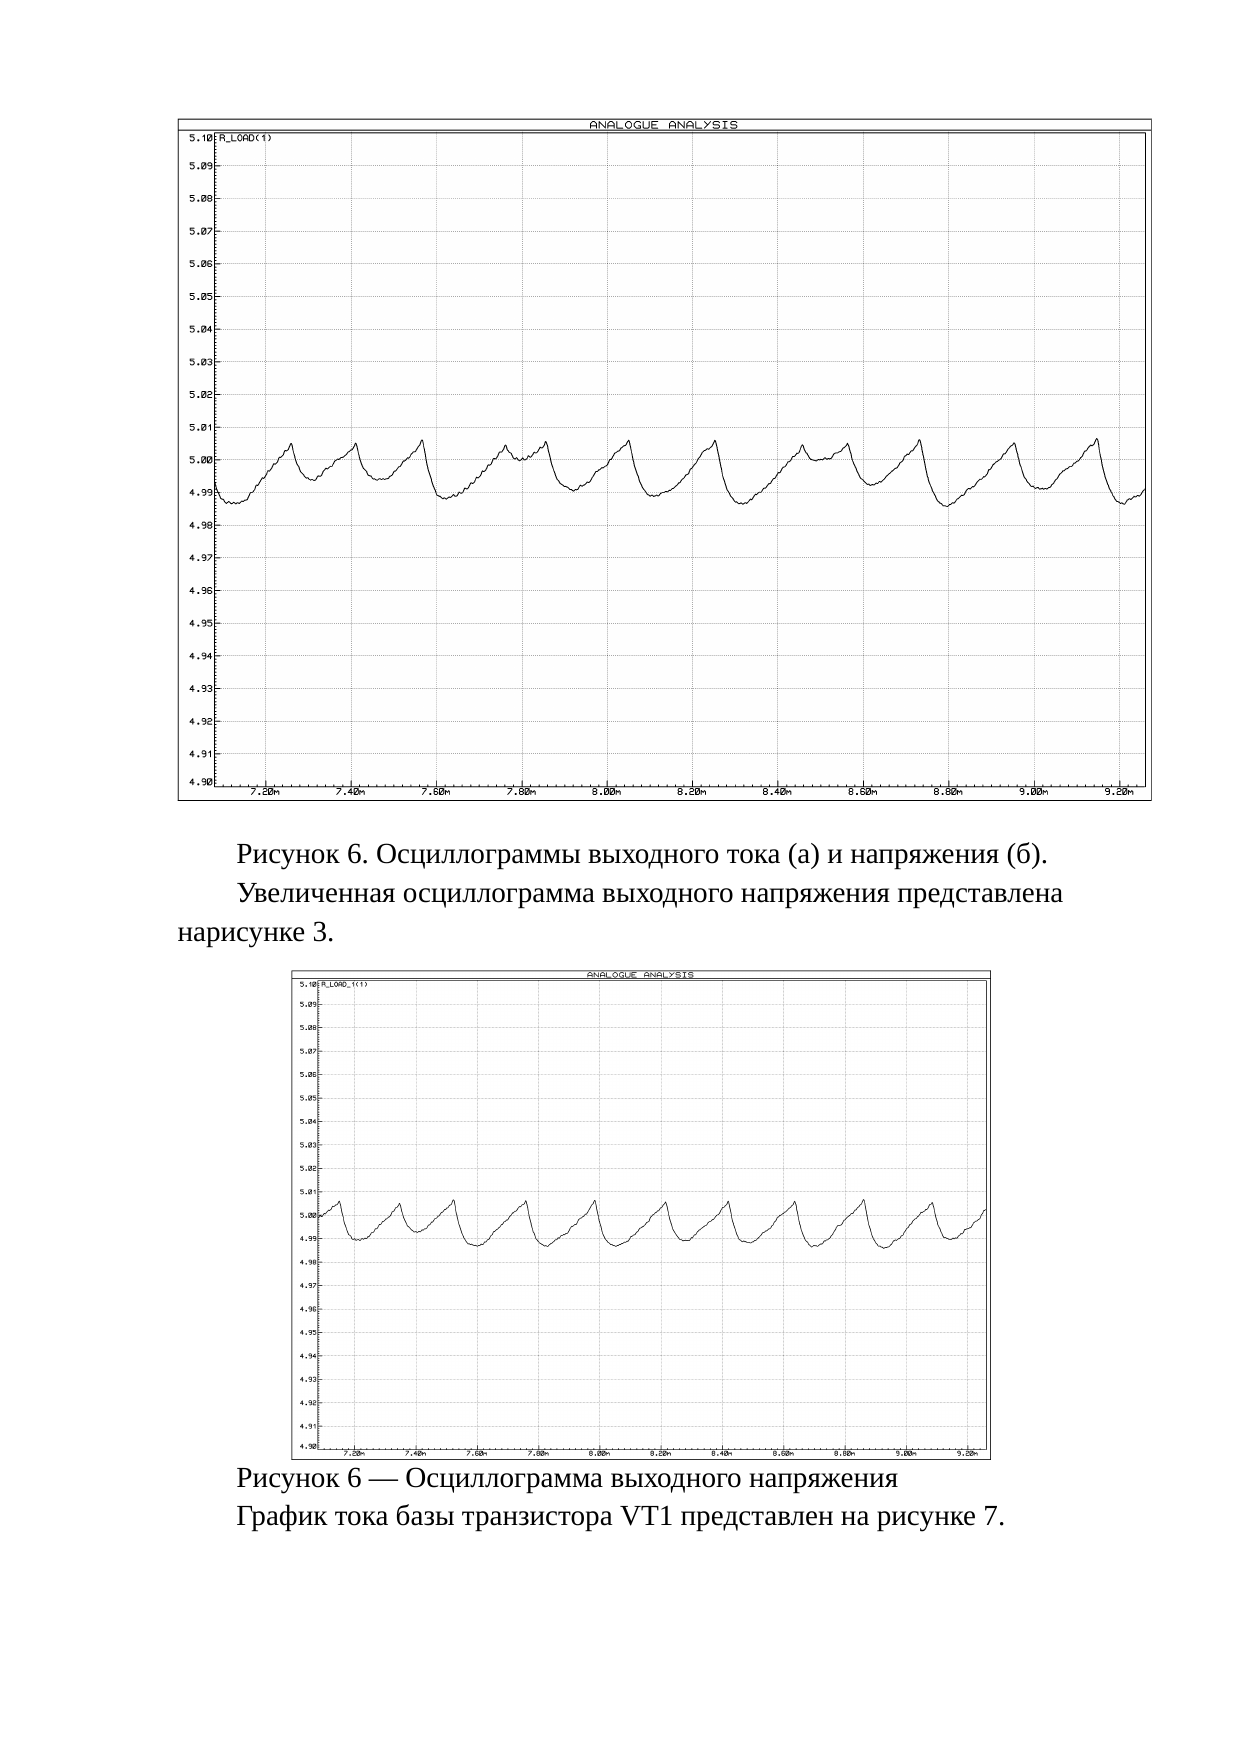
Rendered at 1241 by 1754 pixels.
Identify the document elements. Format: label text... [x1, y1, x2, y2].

text Рисунок 6. Осциллограммы выходного тока (а) и напряжения (б). [177, 837, 1152, 870]
text График тока базы транзистора VT1 представлен на рисунке 7. [177, 1498, 1152, 1532]
picture [291, 970, 991, 1460]
picture [177, 118, 1152, 801]
text Рисунок 6 — Осциллограмма выходного напряжения [177, 984, 1152, 1493]
text Увеличенная осциллограмма выходного напряжения представлена нарисунке 3. [177, 875, 1152, 947]
